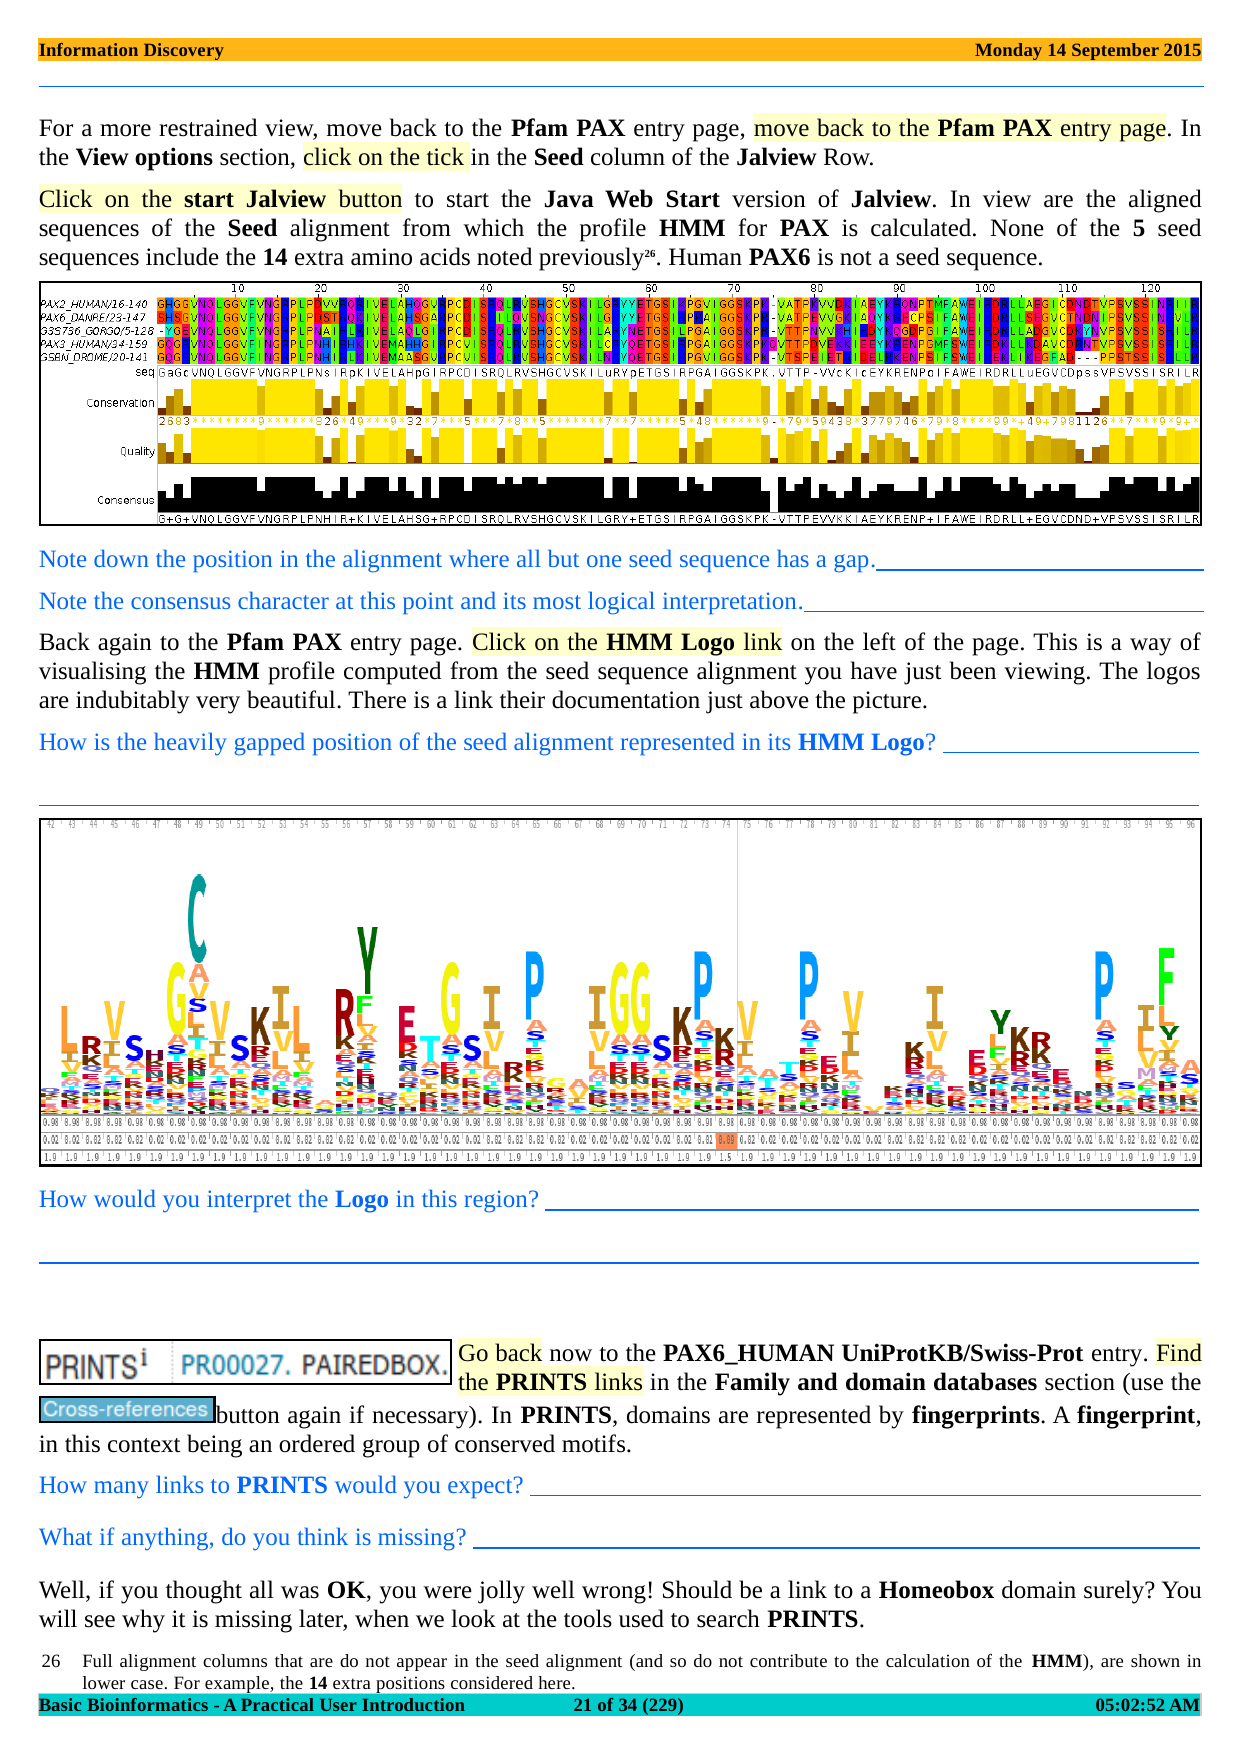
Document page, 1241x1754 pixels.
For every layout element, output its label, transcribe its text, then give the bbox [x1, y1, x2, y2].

picture [41, 1341, 450, 1383]
text Full alignment columns that are do not appear in the seed alignment (and so do not contribute to the calculation of the HMM), are shown in lower case. For example, the 14 extra positions considered here. [41, 1649, 1202, 1693]
picture [41, 1398, 213, 1421]
text How is the heavily gapped position of the seed alignment represented in its HMM Logo? [38, 727, 1202, 756]
text Note down the position in the alignment where all but one seed sequence has a gap. [38, 282, 1202, 573]
text Note the consensus character at this point and its most logical interpretation. [38, 586, 1202, 614]
text How would you interpret the Logo in this region? [38, 819, 1202, 1213]
text What if anything, do you think is missing? [38, 1522, 1202, 1551]
text Go back now to the PAX6_HUMAN UniProtKB/Swiss-Prot entry. Find the PRINTS links in the Family and domain databases section (use the button again if necessary). In PRINTS, domains are represented by fingerprints. A fingerprint, in this context being an ordered group of conserved motifs. [38, 1337, 1202, 1458]
picture [41, 820, 1200, 1164]
text How many links to PRINTS would you expect? [38, 1469, 1202, 1499]
text For a more restrained view, move back to the Pfam PAX entry page, move back to the Pfam PAX entry page. In the View options section, click on the tick in the Seed column of the Jalview Row. [38, 113, 1202, 171]
text Well, if you thought all was OK, you were jolly well wrong! Should be a link to a Homeobox domain surely? You will see why it is missing later, when we look at the tools used to search PRINTS. [38, 1575, 1202, 1633]
picture [41, 283, 1200, 524]
text Click on the start Jalview button to start the Java Web Start version of Jalview. In view are the aligned sequences of the Seed alignment from which the profile HMM for PAX is calculated. None of the 5 seed sequences include the 14 extra amino acids noted previously. Human PAX6 is not a seed sequence. [38, 184, 1202, 271]
text Back again to the Pfam PAX entry page. Click on the HMM Logo link on the left of the page. This is a way of visualising the HMM profile computed from the seed sequence alignment you have just been viewing. The logos are indubitably very beautiful. There is a link their documentation just above the picture. [38, 627, 1202, 714]
